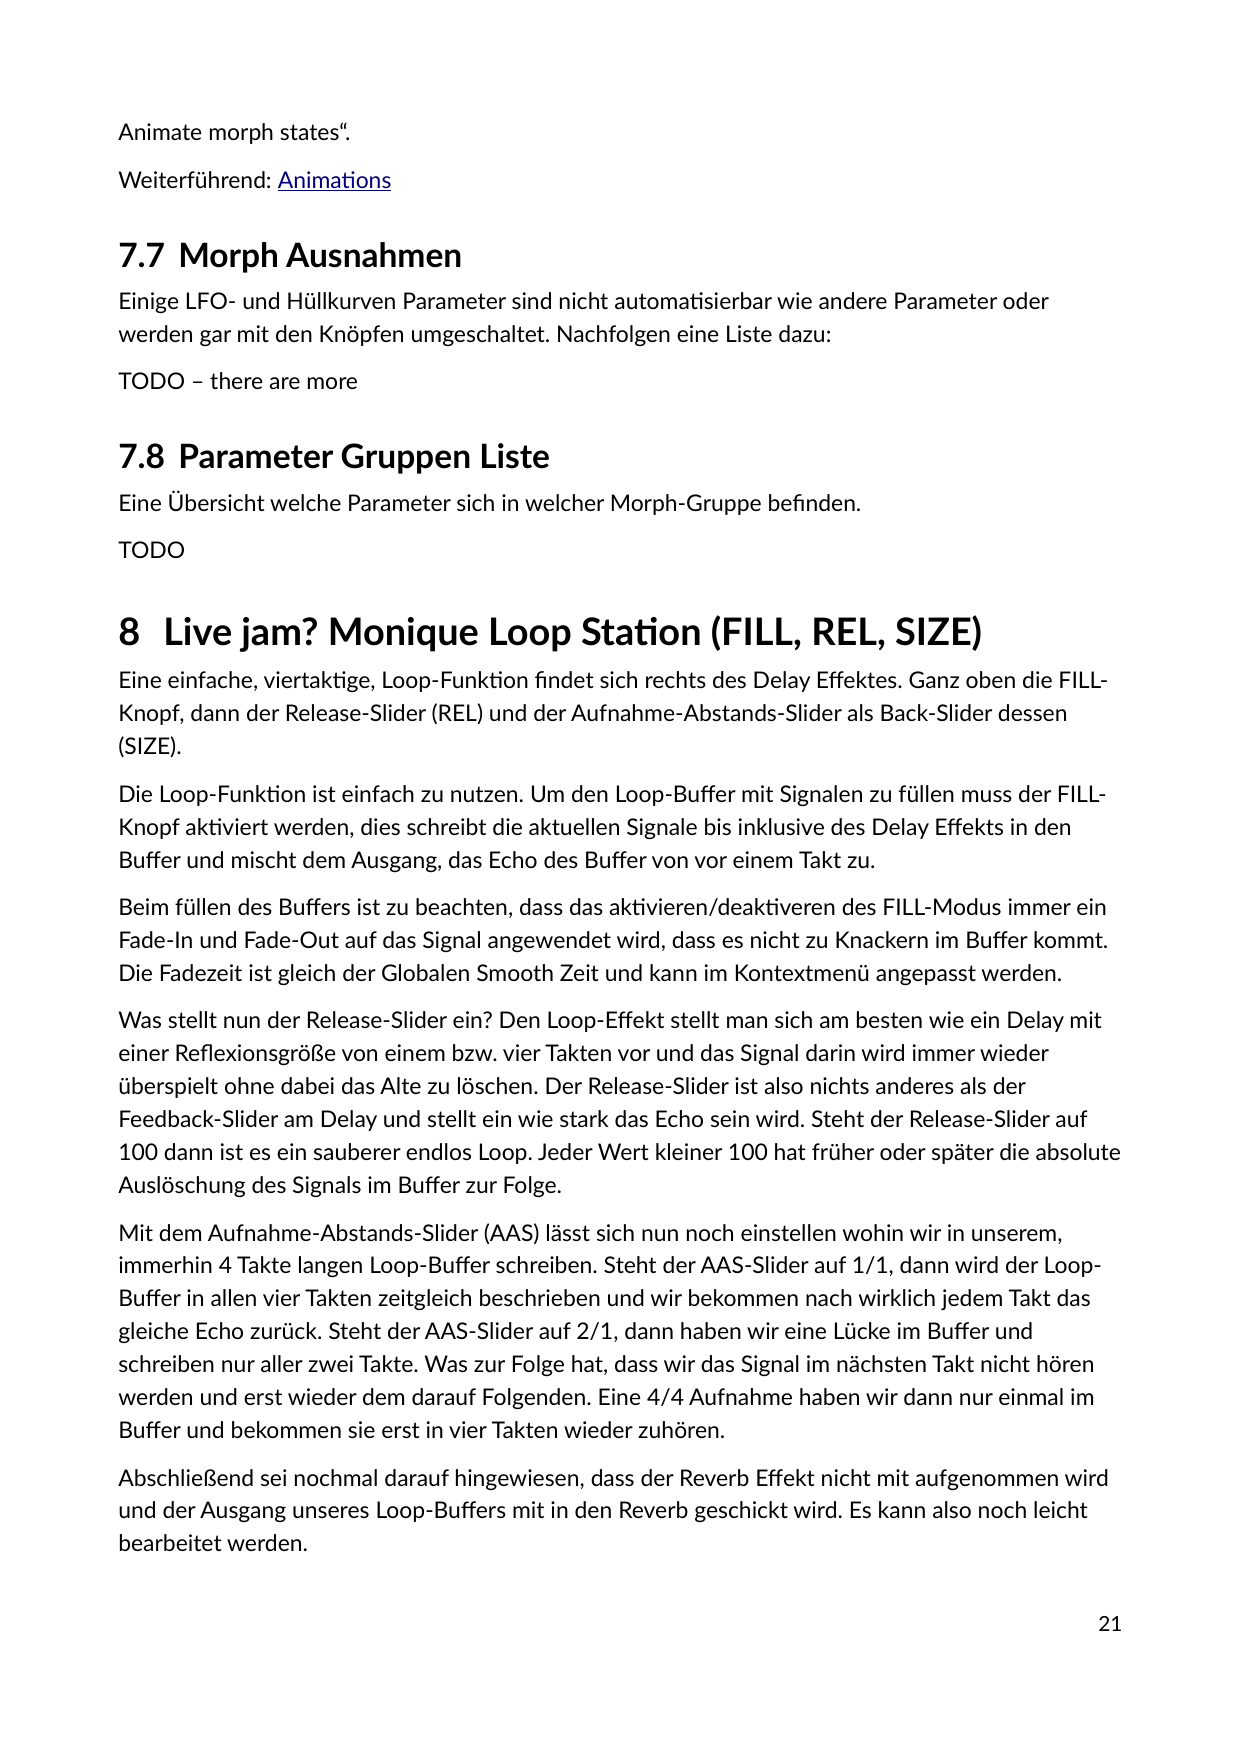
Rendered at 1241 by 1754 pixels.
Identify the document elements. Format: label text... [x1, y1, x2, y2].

text Einige LFO- und Hüllkurven Parameter sind nicht automatisierbar wie andere Parameter oder werden gar mit den Knöpfen umgeschaltet. Nachfolgen eine Liste dazu: [118, 287, 1122, 347]
text Mit dem Aufnahme-Abstands-Slider (AAS) lässt sich nun noch einstellen wohin wir in unserem, immerhin 4 Takte langen Loop-Buffer schreiben. Steht der AAS-Slider auf 1/1, dann wird der Loop-Buffer in allen vier Takten zeitgleich beschrieben und wir bekommen nach wirklich jedem Takt das gleiche Echo zurück. Steht der AAS-Slider auf 2/1, dann haben wir eine Lücke im Buffer und schreiben nur aller zwei Takte. Was zur Folge hat, dass wir das Signal im nächsten Takt nicht hören werden und erst wieder dem darauf Folgenden. Eine 4/4 Aufnahme haben wir dann nur einmal im Buffer und bekommen sie erst in vier Takten wieder zuhören. [118, 1218, 1122, 1443]
text Weiterführend: Animations [118, 166, 1122, 193]
text Was stellt nun der Release-Slider ein? Den Loop-Effekt stellt man sich am besten wie ein Delay mit einer Reflexionsgröße von einem bzw. vier Takten vor und das Signal darin wird immer wieder überspielt ohne dabei das Alte zu löschen. Der Release-Slider ist also nichts anderes als der Feedback-Slider am Delay und stellt ein wie stark das Echo sein wird. Steht der Release-Slider auf 100 dann ist es ein sauberer endlos Loop. Jeder Wert kleiner 100 hat früher oder später die absolute Auslöschung des Signals im Buffer zur Folge. [118, 1006, 1122, 1198]
text TODO [118, 536, 1122, 563]
text TODO – there are more [118, 367, 1122, 395]
text Eine einfache, viertaktige, Loop-Funktion findet sich rechts des Delay Effektes. Ganz oben die FILL-Knopf, dann der Release-Slider (REL) und der Aufnahme-Abstands-Slider als Back-Slider dessen (SIZE). [118, 666, 1122, 760]
text Animate morph states“. [118, 118, 1122, 146]
subtitle Live jam? Monique Loop Station (FILL, REL, SIZE) [118, 608, 1122, 654]
text Abschließend sei nochmal darauf hingewiesen, dass der Reverb Effekt nicht mit aufgenommen wird und der Ausgang unseres Loop-Buffers mit in den Reverb geschickt wird. Es kann also noch leicht bearbeitet werden. [118, 1463, 1122, 1557]
text Eine Übersicht welche Parameter sich in welcher Morph-Gruppe befinden. [118, 488, 1122, 516]
text Beim füllen des Buffers ist zu beachten, dass das aktivieren/deaktiveren des FILL-Modus immer ein Fade-In und Fade-Out auf das Signal angewendet wird, dass es nicht zu Knackern im Buffer kommt. Die Fadezeit ist gleich der Globalen Smooth Zeit und kann im Kontextmenü angepasst werden. [118, 893, 1122, 986]
subtitle Parameter Gruppen Liste [118, 436, 1122, 476]
subtitle Morph Ausnahmen [118, 234, 1122, 274]
text Die Loop-Funktion ist einfach zu nutzen. Um den Loop-Buffer mit Signalen zu füllen muss der FILL-Knopf aktiviert werden, dies schreibt die aktuellen Signale bis inklusive des Delay Effekts in den Buffer und mischt dem Ausgang, das Echo des Buffer von vor einem Takt zu. [118, 780, 1122, 873]
